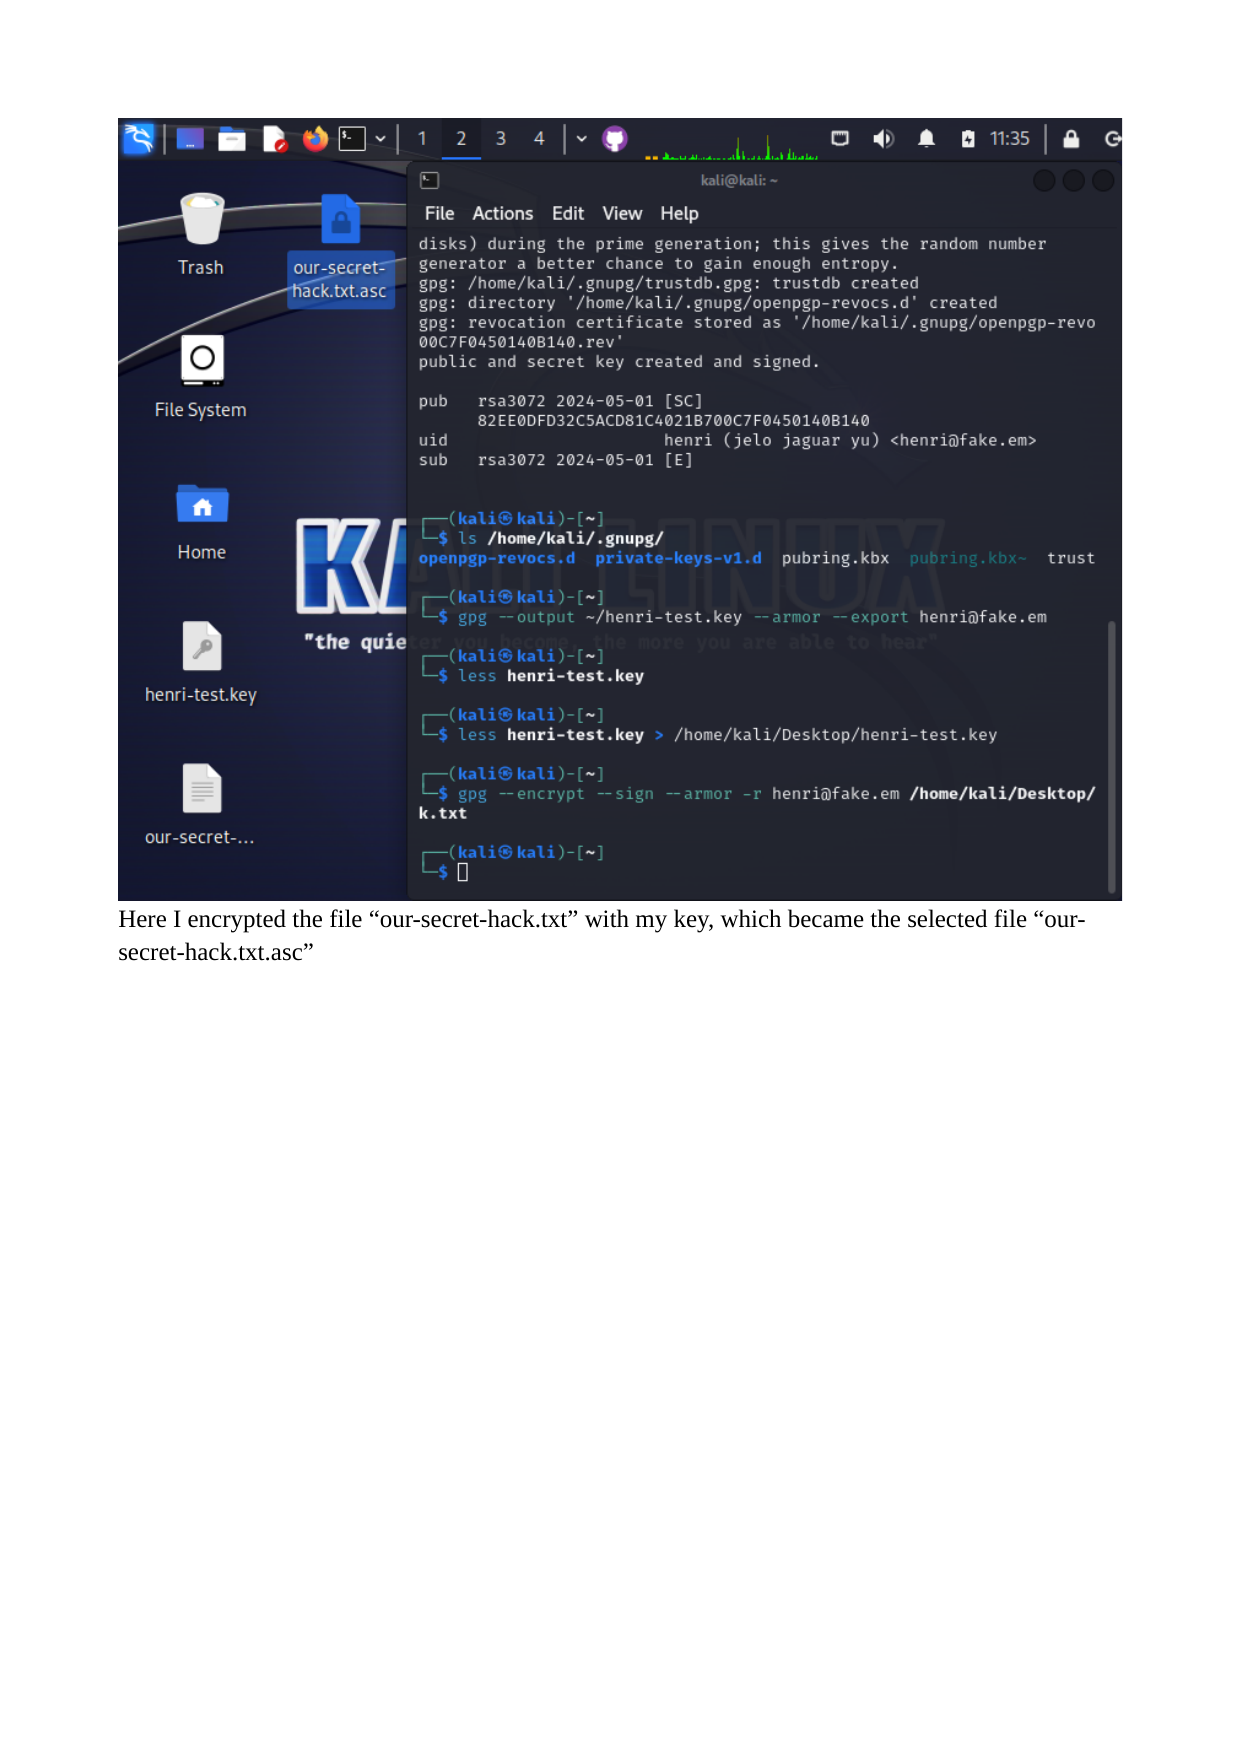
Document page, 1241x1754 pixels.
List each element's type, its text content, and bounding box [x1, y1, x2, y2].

text Here I encrypted the file “our-secret-hack.txt” with my key, which became the selected file “our-secret-hack.txt.asc” [118, 901, 1122, 966]
picture [118, 118, 1123, 901]
